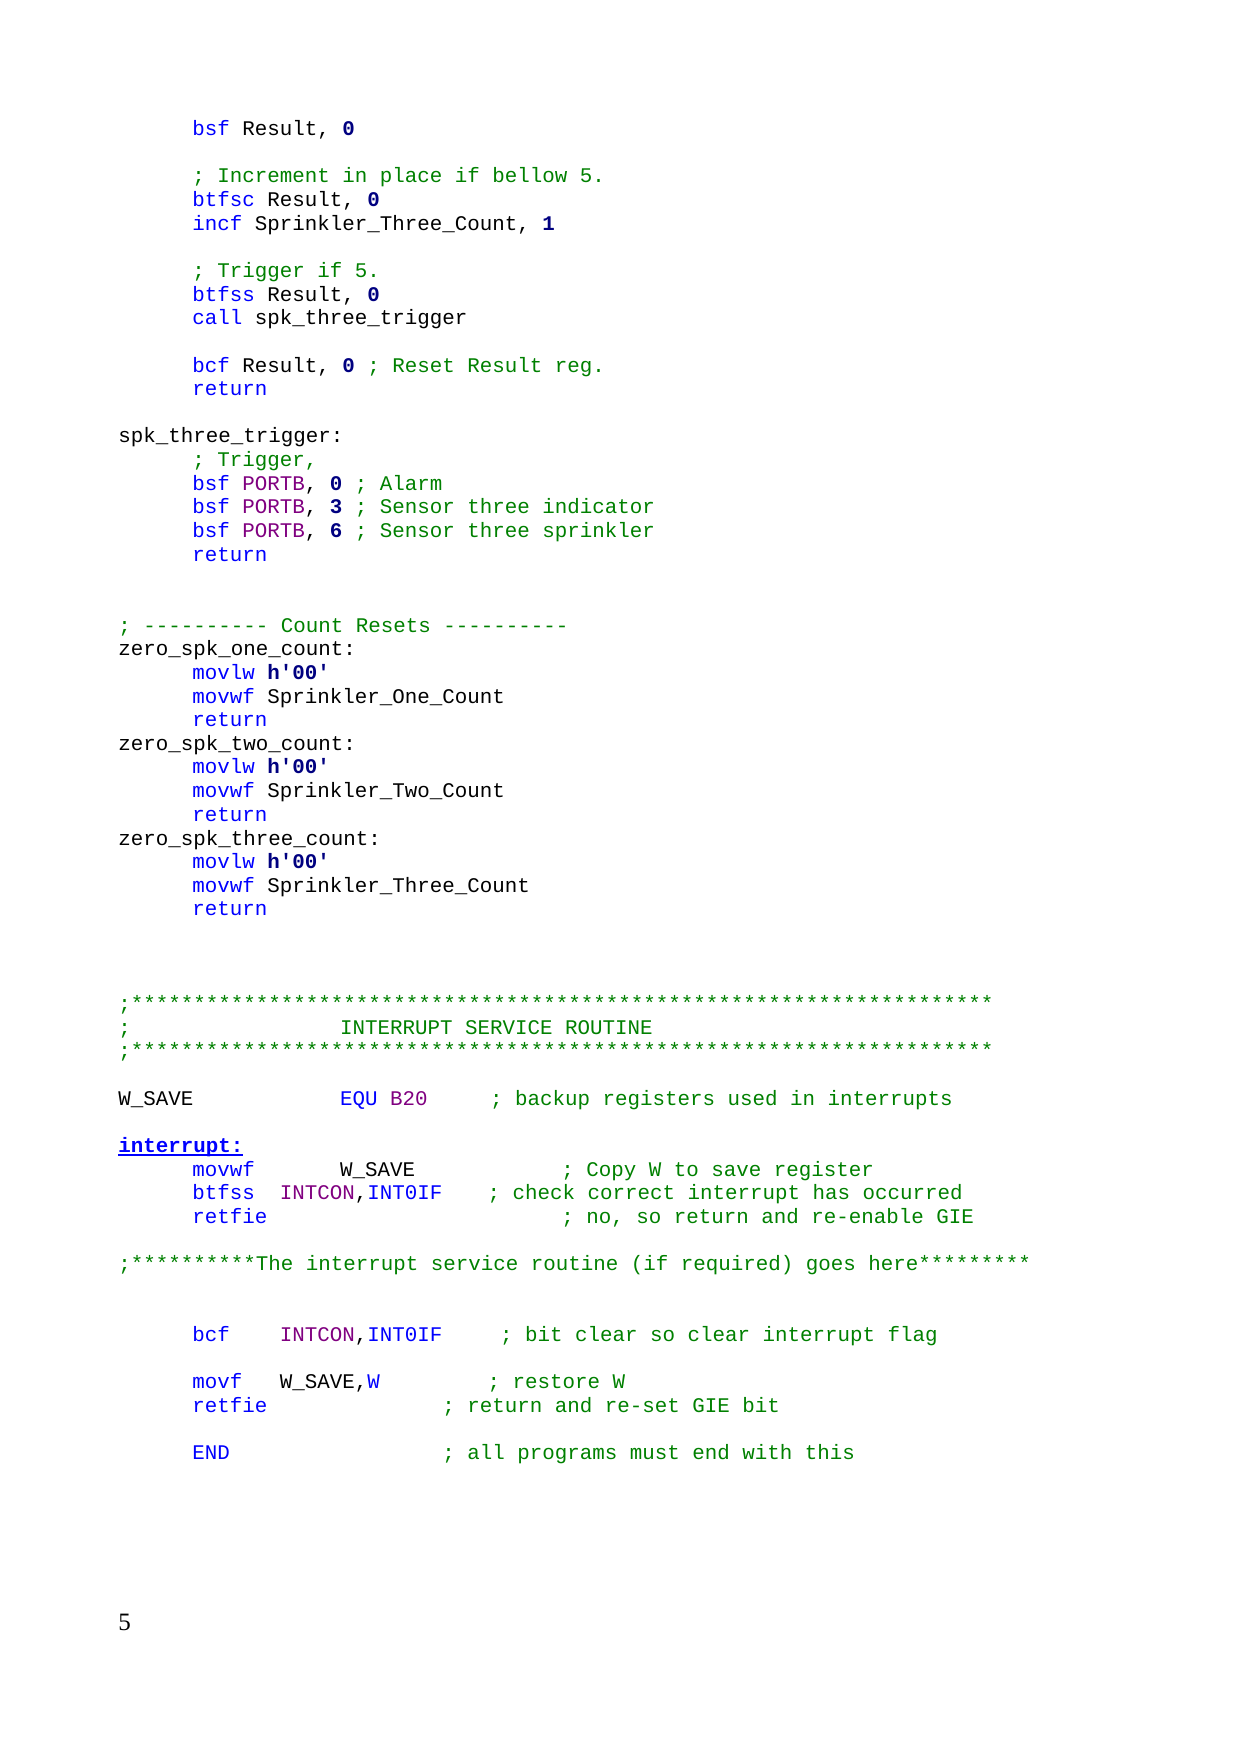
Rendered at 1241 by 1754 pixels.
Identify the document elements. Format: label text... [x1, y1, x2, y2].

text ; ---------- Count Resets ---------- [118, 615, 1122, 638]
text movlw h'00' [118, 757, 1122, 780]
text movwf W_SAVE ; Copy W to save register [118, 1158, 1122, 1182]
text return [118, 804, 1122, 827]
text bsf PORTB, 3 ; Sensor three indicator [118, 496, 1122, 520]
text return [118, 378, 1122, 402]
text bsf Result, 0 [118, 118, 1122, 142]
text bcf Result, 0 ; Reset Result reg. [118, 354, 1122, 378]
text W_SAVE EQU B20 ; backup registers used in interrupts [118, 1088, 1122, 1111]
text ;********************************************************************* [118, 993, 1122, 1017]
text ;**********The interrupt service routine (if required) goes here********* [118, 1253, 1122, 1277]
text spk_three_trigger: [118, 426, 1122, 449]
text movwf Sprinkler_Three_Count [118, 875, 1122, 898]
text btfss Result, 0 [118, 284, 1122, 307]
text bcf INTCON,INT0IF ; bit clear so clear interrupt flag [118, 1324, 1122, 1348]
text interrupt: [118, 1135, 1122, 1158]
text return [118, 898, 1122, 922]
text movf W_SAVE,W ; restore W [118, 1371, 1122, 1395]
text bsf PORTB, 6 ; Sensor three sprinkler [118, 520, 1122, 544]
text movwf Sprinkler_One_Count [118, 686, 1122, 709]
text END ; all programs must end with this [118, 1442, 1122, 1466]
text retfie ; return and re-set GIE bit [118, 1395, 1122, 1419]
text ; Trigger, [118, 449, 1122, 473]
text ; Increment in place if bellow 5. [118, 165, 1122, 189]
text incf Sprinkler_Three_Count, 1 [118, 213, 1122, 236]
text return [118, 709, 1122, 733]
text zero_spk_two_count: [118, 733, 1122, 757]
text btfss INTCON,INT0IF ; check correct interrupt has occurred [118, 1182, 1122, 1206]
text movlw h'00' [118, 851, 1122, 875]
text ; INTERRUPT SERVICE ROUTINE [118, 1017, 1122, 1040]
text movlw h'00' [118, 662, 1122, 686]
text movwf Sprinkler_Two_Count [118, 780, 1122, 804]
text call spk_three_trigger [118, 307, 1122, 331]
text zero_spk_three_count: [118, 827, 1122, 851]
text ;********************************************************************* [118, 1040, 1122, 1064]
text btfsc Result, 0 [118, 189, 1122, 213]
text ; Trigger if 5. [118, 260, 1122, 284]
text zero_spk_one_count: [118, 638, 1122, 662]
text bsf PORTB, 0 ; Alarm [118, 473, 1122, 496]
text retfie ; no, so return and re-enable GIE [118, 1206, 1122, 1229]
text return [118, 544, 1122, 567]
